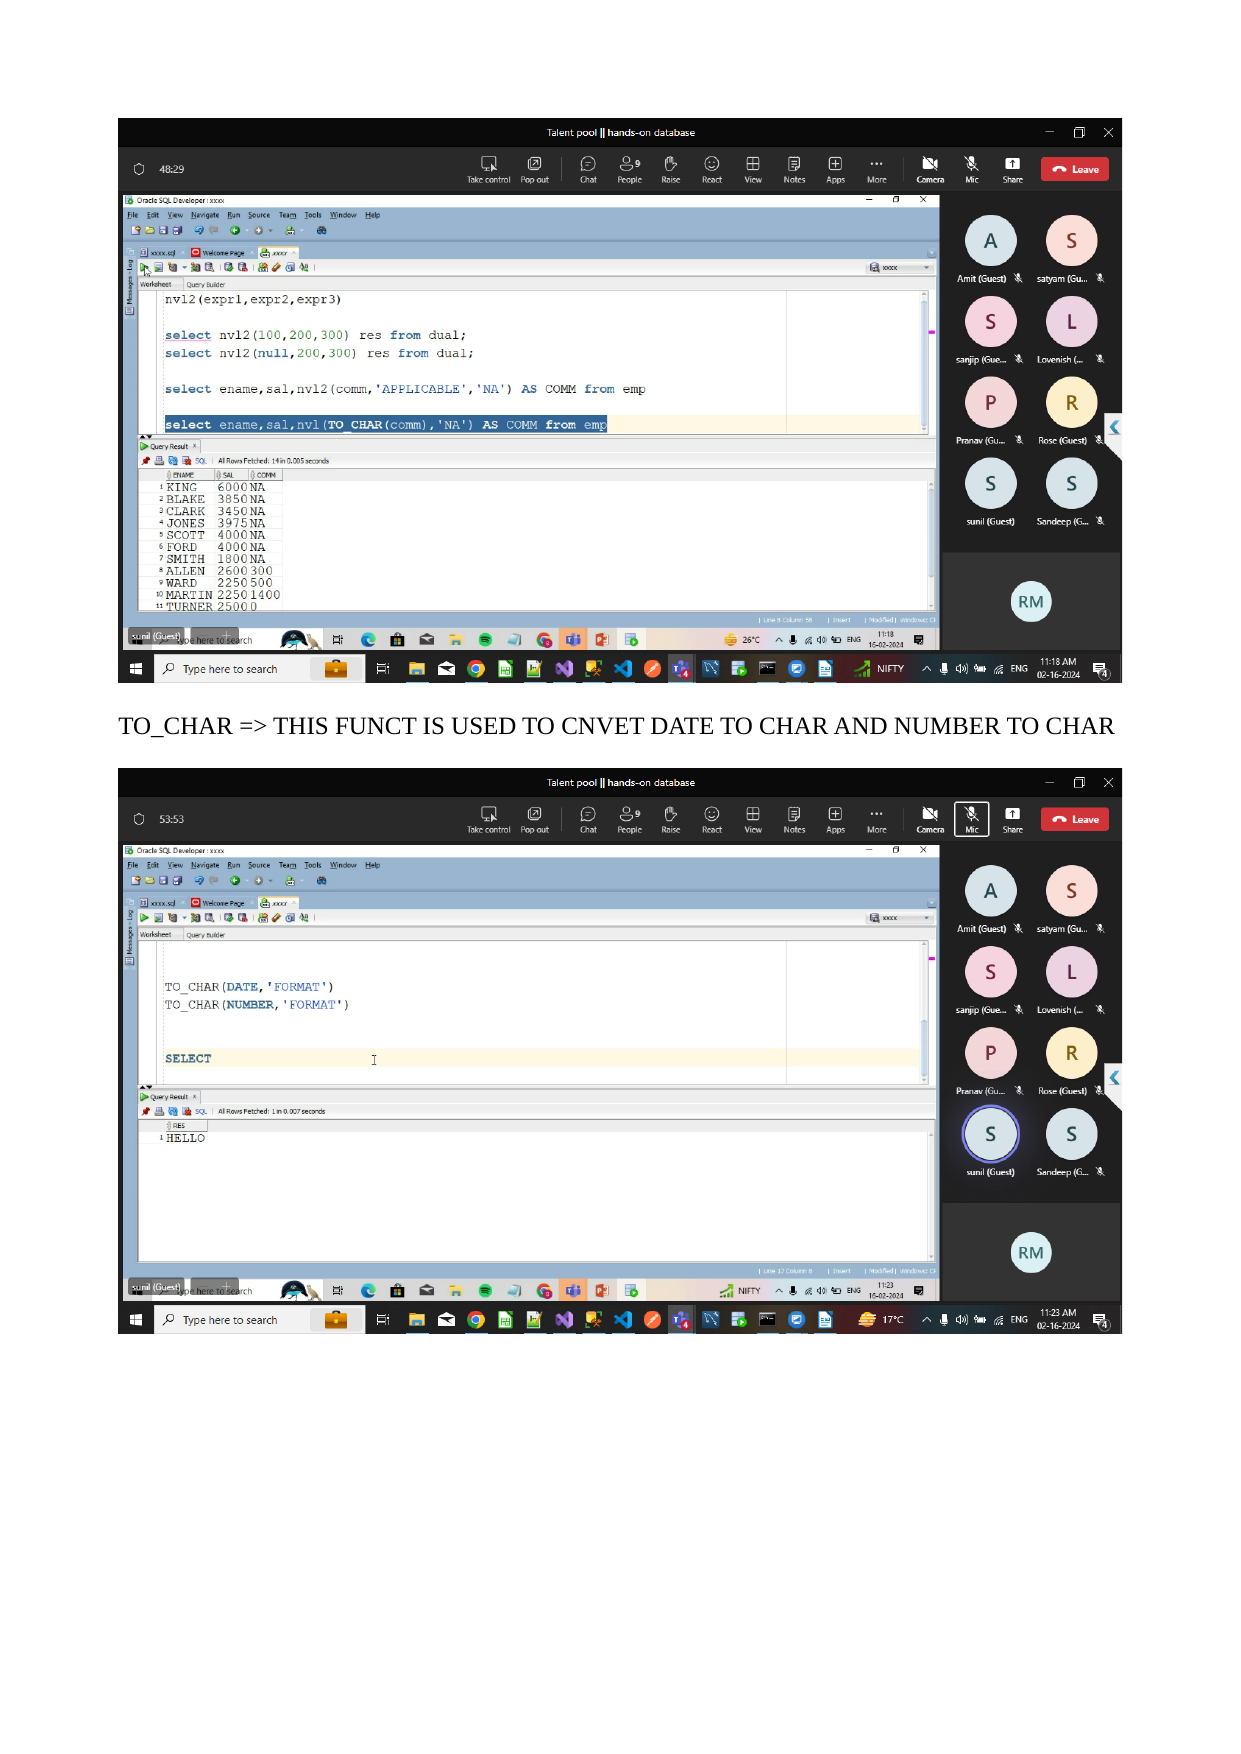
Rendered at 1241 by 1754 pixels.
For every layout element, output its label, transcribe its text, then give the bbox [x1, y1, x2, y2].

picture [118, 118, 1123, 683]
text TO_CHAR => THIS FUNCT IS USED TO CNVET DATE TO CHAR AND NUMBER TO CHAR [118, 711, 1122, 740]
picture [118, 768, 1123, 1334]
